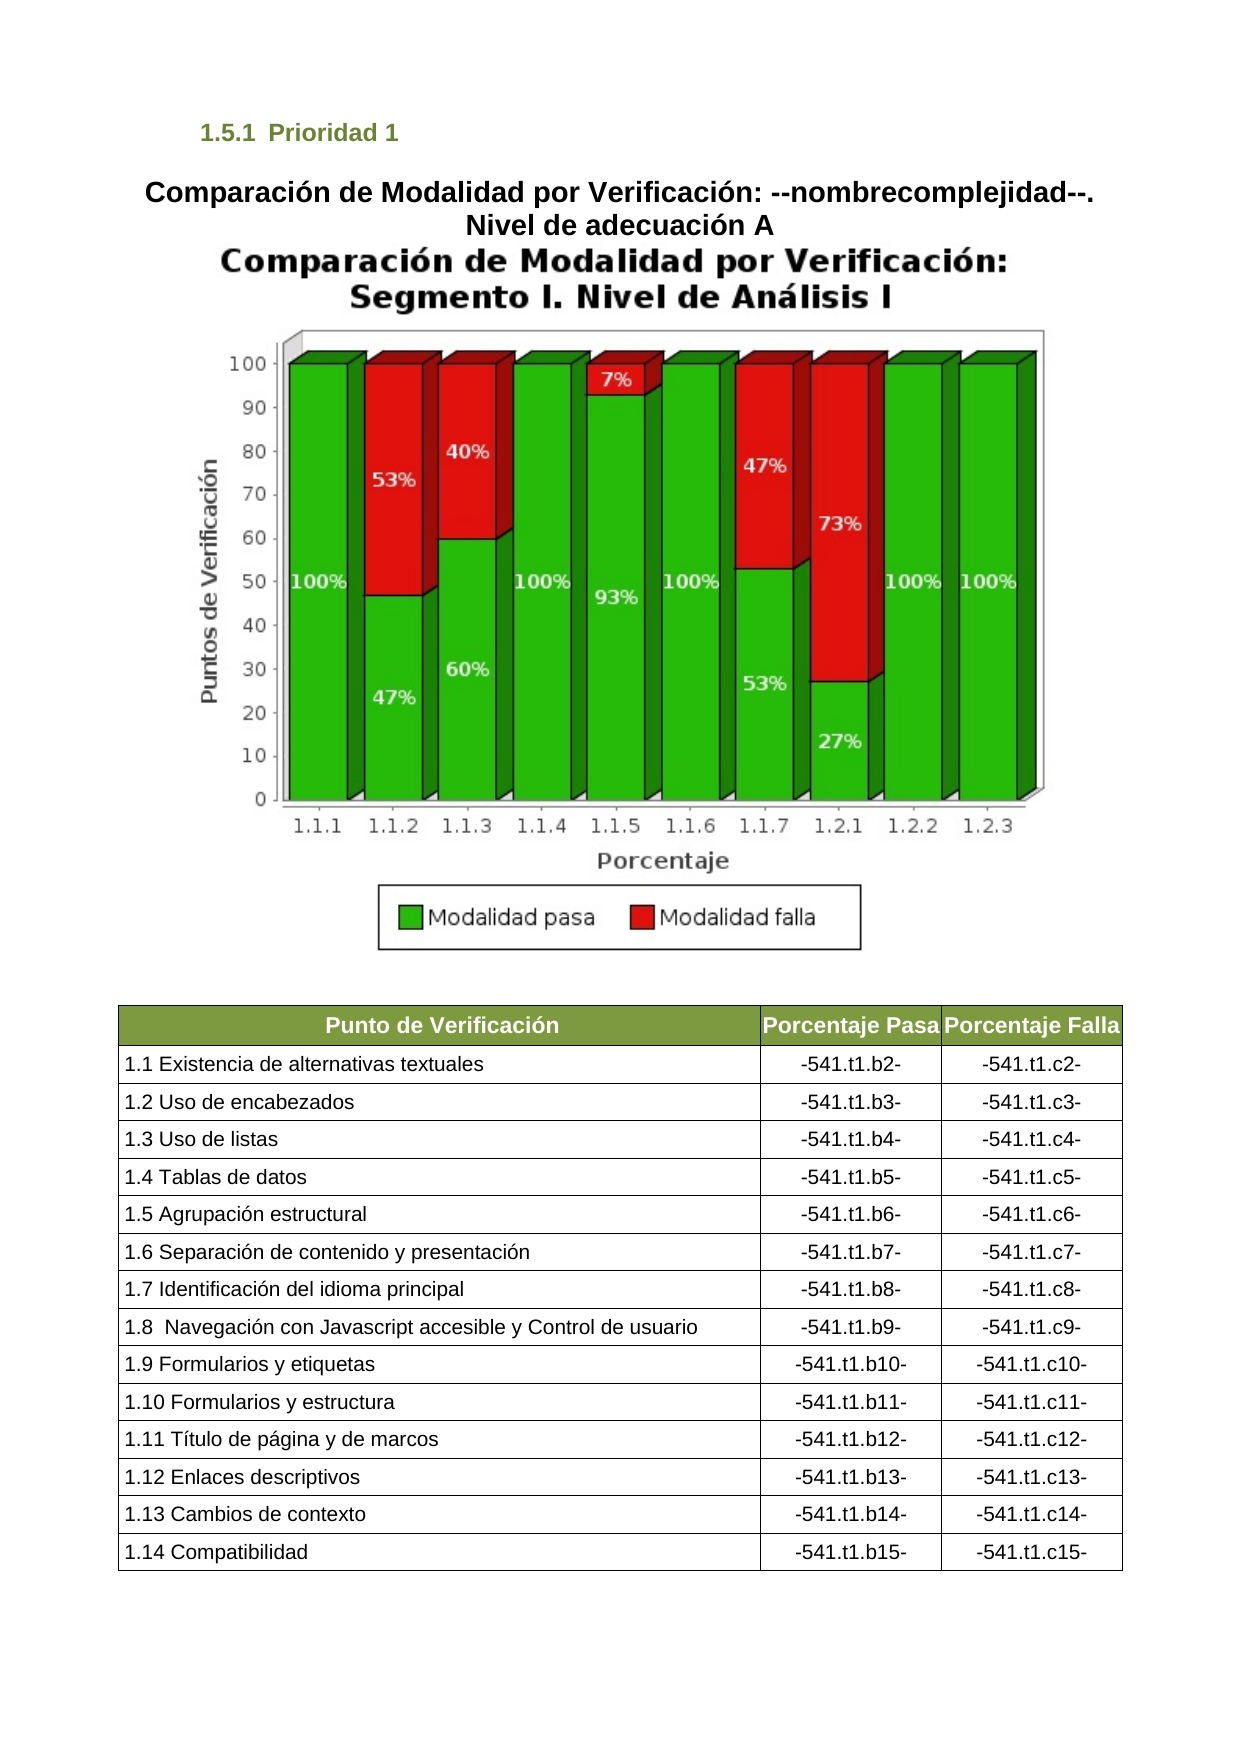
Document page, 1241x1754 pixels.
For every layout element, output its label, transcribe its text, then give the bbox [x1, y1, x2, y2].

picture [178, 241, 1062, 952]
table_cell 1.4 Tablas de datos [119, 1159, 760, 1195]
table_cell -541.t1.b4- [761, 1121, 941, 1157]
table_cell 1.11 Título de página y de marcos [119, 1421, 760, 1457]
table_cell -541.t1.b7- [761, 1234, 941, 1270]
table_cell -541.t1.c10- [942, 1346, 1122, 1382]
table_cell -541.t1.c9- [942, 1309, 1122, 1345]
table_cell 1.10 Formularios y estructura [119, 1384, 760, 1420]
table_header Punto de Verificación [119, 1006, 760, 1045]
table_cell 1.7 Identificación del idioma principal [119, 1271, 760, 1307]
table_cell -541.t1.c6- [942, 1196, 1122, 1232]
table_cell 1.8 Navegación con Javascript accesible y Control de usuario [119, 1309, 760, 1345]
table_cell 1.6 Separación de contenido y presentación [119, 1234, 760, 1270]
table_cell -541.t1.b2- [761, 1046, 941, 1082]
table_cell 1.3 Uso de listas [119, 1121, 760, 1157]
table_cell -541.t1.c15- [942, 1534, 1122, 1570]
table_cell 1.5 Agrupación estructural [119, 1196, 760, 1232]
table_cell -541.t1.b10- [761, 1346, 941, 1382]
table_cell -541.t1.b6- [761, 1196, 941, 1232]
table_cell -541.t1.c8- [942, 1271, 1122, 1307]
table_cell 1.2 Uso de encabezados [119, 1084, 760, 1120]
table_cell -541.t1.c2- [942, 1046, 1122, 1082]
table_cell -541.t1.b11- [761, 1384, 941, 1420]
table_cell -541.t1.c11- [942, 1384, 1122, 1420]
table_cell -541.t1.c12- [942, 1421, 1122, 1457]
table_cell 1.14 Compatibilidad [119, 1534, 760, 1570]
subtitle Prioridad 1 [193, 118, 1122, 147]
table_cell 1.13 Cambios de contexto [119, 1496, 760, 1532]
table_cell -541.t1.c5- [942, 1159, 1122, 1195]
table_cell -541.t1.b15- [761, 1534, 941, 1570]
table_cell -541.t1.b9- [761, 1309, 941, 1345]
table_cell -541.t1.b3- [761, 1084, 941, 1120]
table_header Porcentaje Falla [942, 1006, 1122, 1045]
table_cell -541.t1.c13- [942, 1459, 1122, 1495]
table_cell 1.12 Enlaces descriptivos [119, 1459, 760, 1495]
table_cell -541.t1.c14- [942, 1496, 1122, 1532]
table_cell -541.t1.c4- [942, 1121, 1122, 1157]
table_header Porcentaje Pasa [761, 1006, 941, 1045]
table_cell -541.t1.c7- [942, 1234, 1122, 1270]
table_cell -541.t1.b5- [761, 1159, 941, 1195]
table_cell -541.t1.b12- [761, 1421, 941, 1457]
table_cell -541.t1.b14- [761, 1496, 941, 1532]
table_cell -541.t1.b8- [761, 1271, 941, 1307]
table_cell -541.t1.b13- [761, 1459, 941, 1495]
text Comparación de Modalidad por Verificación: --nombrecomplejidad--. Nivel de adecuación A [118, 175, 1122, 242]
table_cell 1.1 Existencia de alternativas textuales [119, 1046, 760, 1082]
table_cell 1.9 Formularios y etiquetas [119, 1346, 760, 1382]
table_cell -541.t1.c3- [942, 1084, 1122, 1120]
